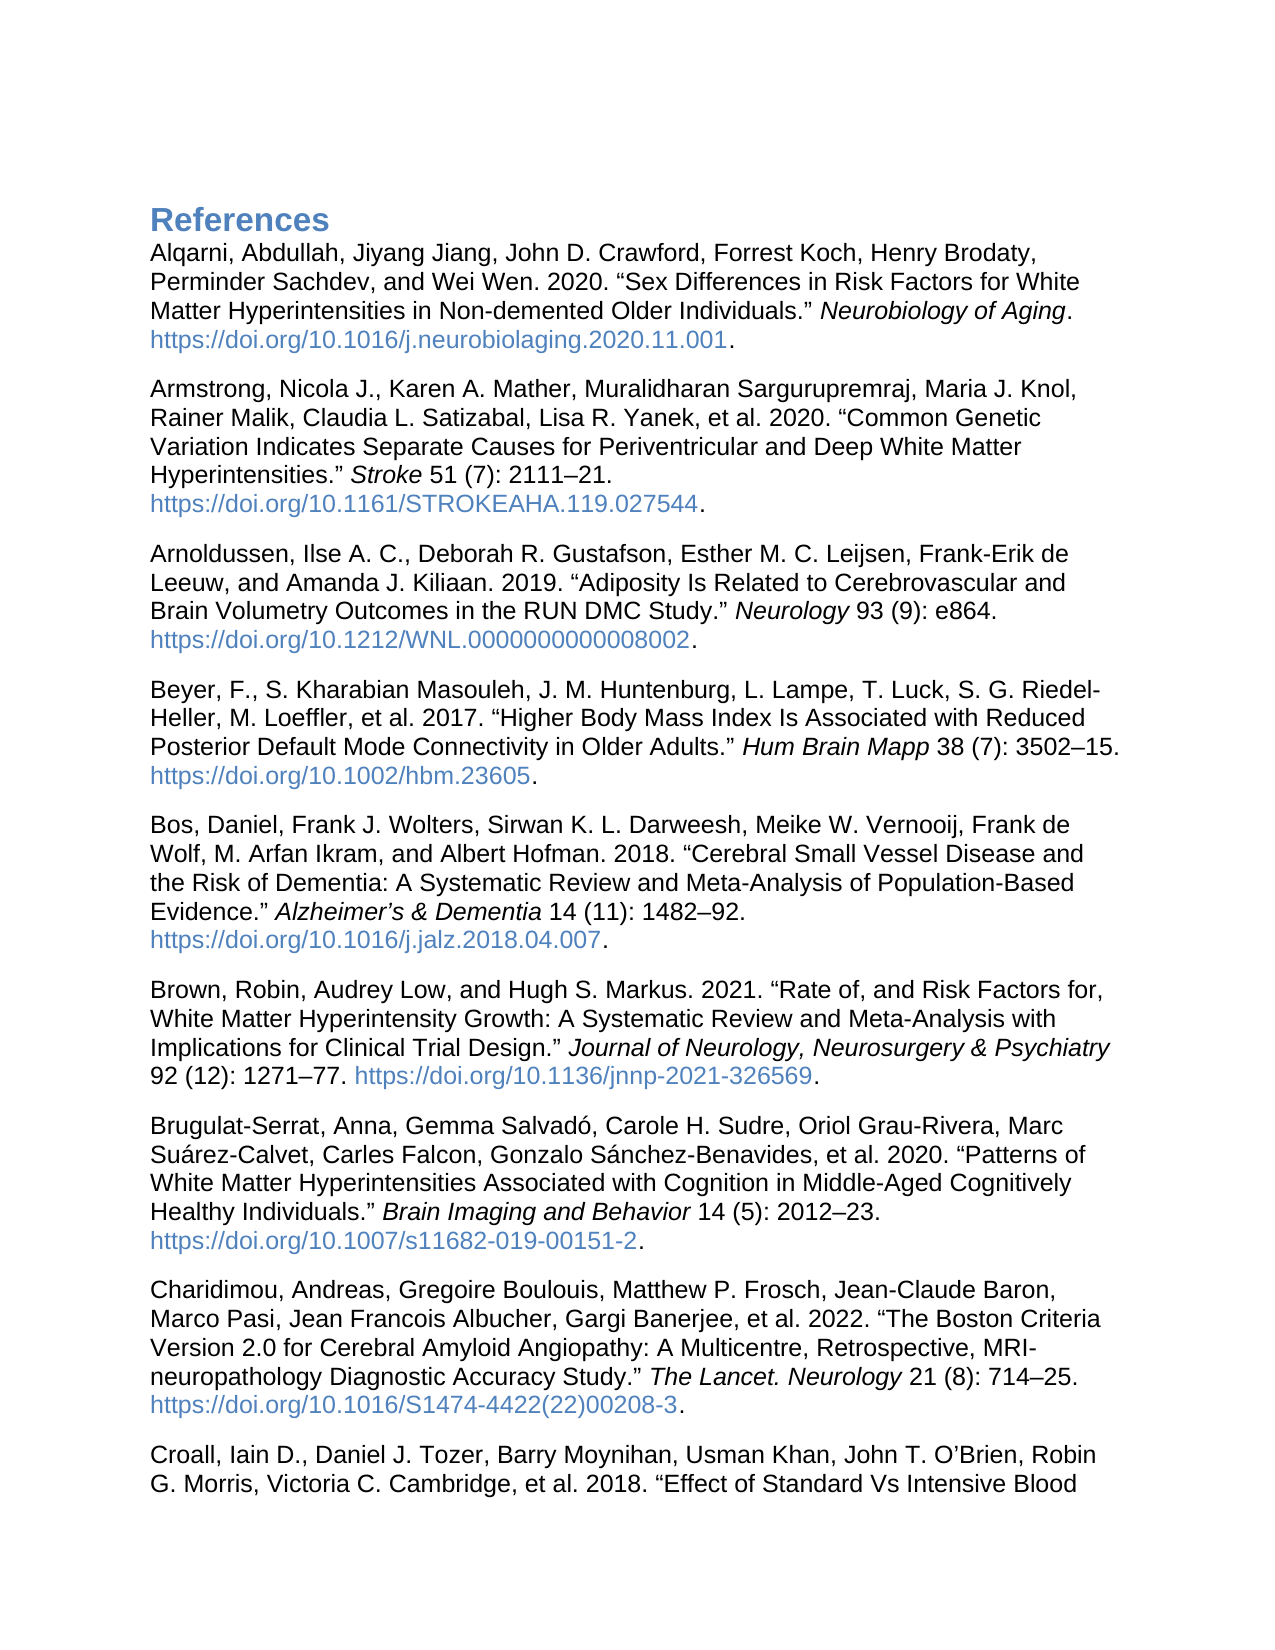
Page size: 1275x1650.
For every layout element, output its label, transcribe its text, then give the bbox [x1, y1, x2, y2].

text Bos, Daniel, Frank J. Wolters, Sirwan K. L. Darweesh, Meike W. Vernooij, Frank de Wolf, M. Arfan Ikram, and Albert Hofman. 2018. “Cerebral Small Vessel Disease and the Risk of Dementia: A Systematic Review and Meta-Analysis of Population-Based Evidence.” Alzheimer’s & Dementia 14 (11): 1482–92. https://doi.org/10.1016/j.jalz.2018.04.007. [150, 811, 1125, 954]
text Beyer, F., S. Kharabian Masouleh, J. M. Huntenburg, L. Lampe, T. Luck, S. G. Riedel-Heller, M. Loeffler, et al. 2017. “Higher Body Mass Index Is Associated with Reduced Posterior Default Mode Connectivity in Older Adults.” Hum Brain Mapp 38 (7): 3502–15. https://doi.org/10.1002/hbm.23605. [150, 675, 1125, 790]
text Armstrong, Nicola J., Karen A. Mather, Muralidharan Sargurupremraj, Maria J. Knol, Rainer Malik, Claudia L. Satizabal, Lisa R. Yanek, et al. 2020. “Common Genetic Variation Indicates Separate Causes for Periventricular and Deep White Matter Hyperintensities.” Stroke 51 (7): 2111–21. https://doi.org/10.1161/STROKEAHA.119.027544. [150, 374, 1125, 518]
subtitle References [150, 200, 1125, 238]
text Brugulat-Serrat, Anna, Gemma Salvadó, Carole H. Sudre, Oriol Grau-Rivera, Marc Suárez-Calvet, Carles Falcon, Gonzalo Sánchez-Benavides, et al. 2020. “Patterns of White Matter Hyperintensities Associated with Cognition in Middle-Aged Cognitively Healthy Individuals.” Brain Imaging and Behavior 14 (5): 2012–23. https://doi.org/10.1007/s11682-019-00151-2. [150, 1111, 1125, 1255]
text Croall, Iain D., Daniel J. Tozer, Barry Moynihan, Usman Khan, John T. O’Brien, Robin G. Morris, Victoria C. Cambridge, et al. 2018. “Effect of Standard Vs Intensive Blood [150, 1440, 1125, 1498]
text Arnoldussen, Ilse A. C., Deborah R. Gustafson, Esther M. C. Leijsen, Frank-Erik de Leeuw, and Amanda J. Kiliaan. 2019. “Adiposity Is Related to Cerebrovascular and Brain Volumetry Outcomes in the RUN DMC Study.” Neurology 93 (9): e864. https://doi.org/10.1212/WNL.0000000000008002. [150, 539, 1125, 654]
text Brown, Robin, Audrey Low, and Hugh S. Markus. 2021. “Rate of, and Risk Factors for, White Matter Hyperintensity Growth: A Systematic Review and Meta-Analysis with Implications for Clinical Trial Design.” Journal of Neurology, Neurosurgery & Psychiatry 92 (12): 1271–77. https://doi.org/10.1136/jnnp-2021-326569. [150, 975, 1125, 1090]
text Charidimou, Andreas, Gregoire Boulouis, Matthew P. Frosch, Jean-Claude Baron, Marco Pasi, Jean Francois Albucher, Gargi Banerjee, et al. 2022. “The Boston Criteria Version 2.0 for Cerebral Amyloid Angiopathy: A Multicentre, Retrospective, MRI-neuropathology Diagnostic Accuracy Study.” The Lancet. Neurology 21 (8): 714–25. https://doi.org/10.1016/S1474-4422(22)00208-3. [150, 1276, 1125, 1419]
text Alqarni, Abdullah, Jiyang Jiang, John D. Crawford, Forrest Koch, Henry Brodaty, Perminder Sachdev, and Wei Wen. 2020. “Sex Differences in Risk Factors for White Matter Hyperintensities in Non-demented Older Individuals.” Neurobiology of Aging. https://doi.org/10.1016/j.neurobiolaging.2020.11.001. [150, 238, 1125, 353]
